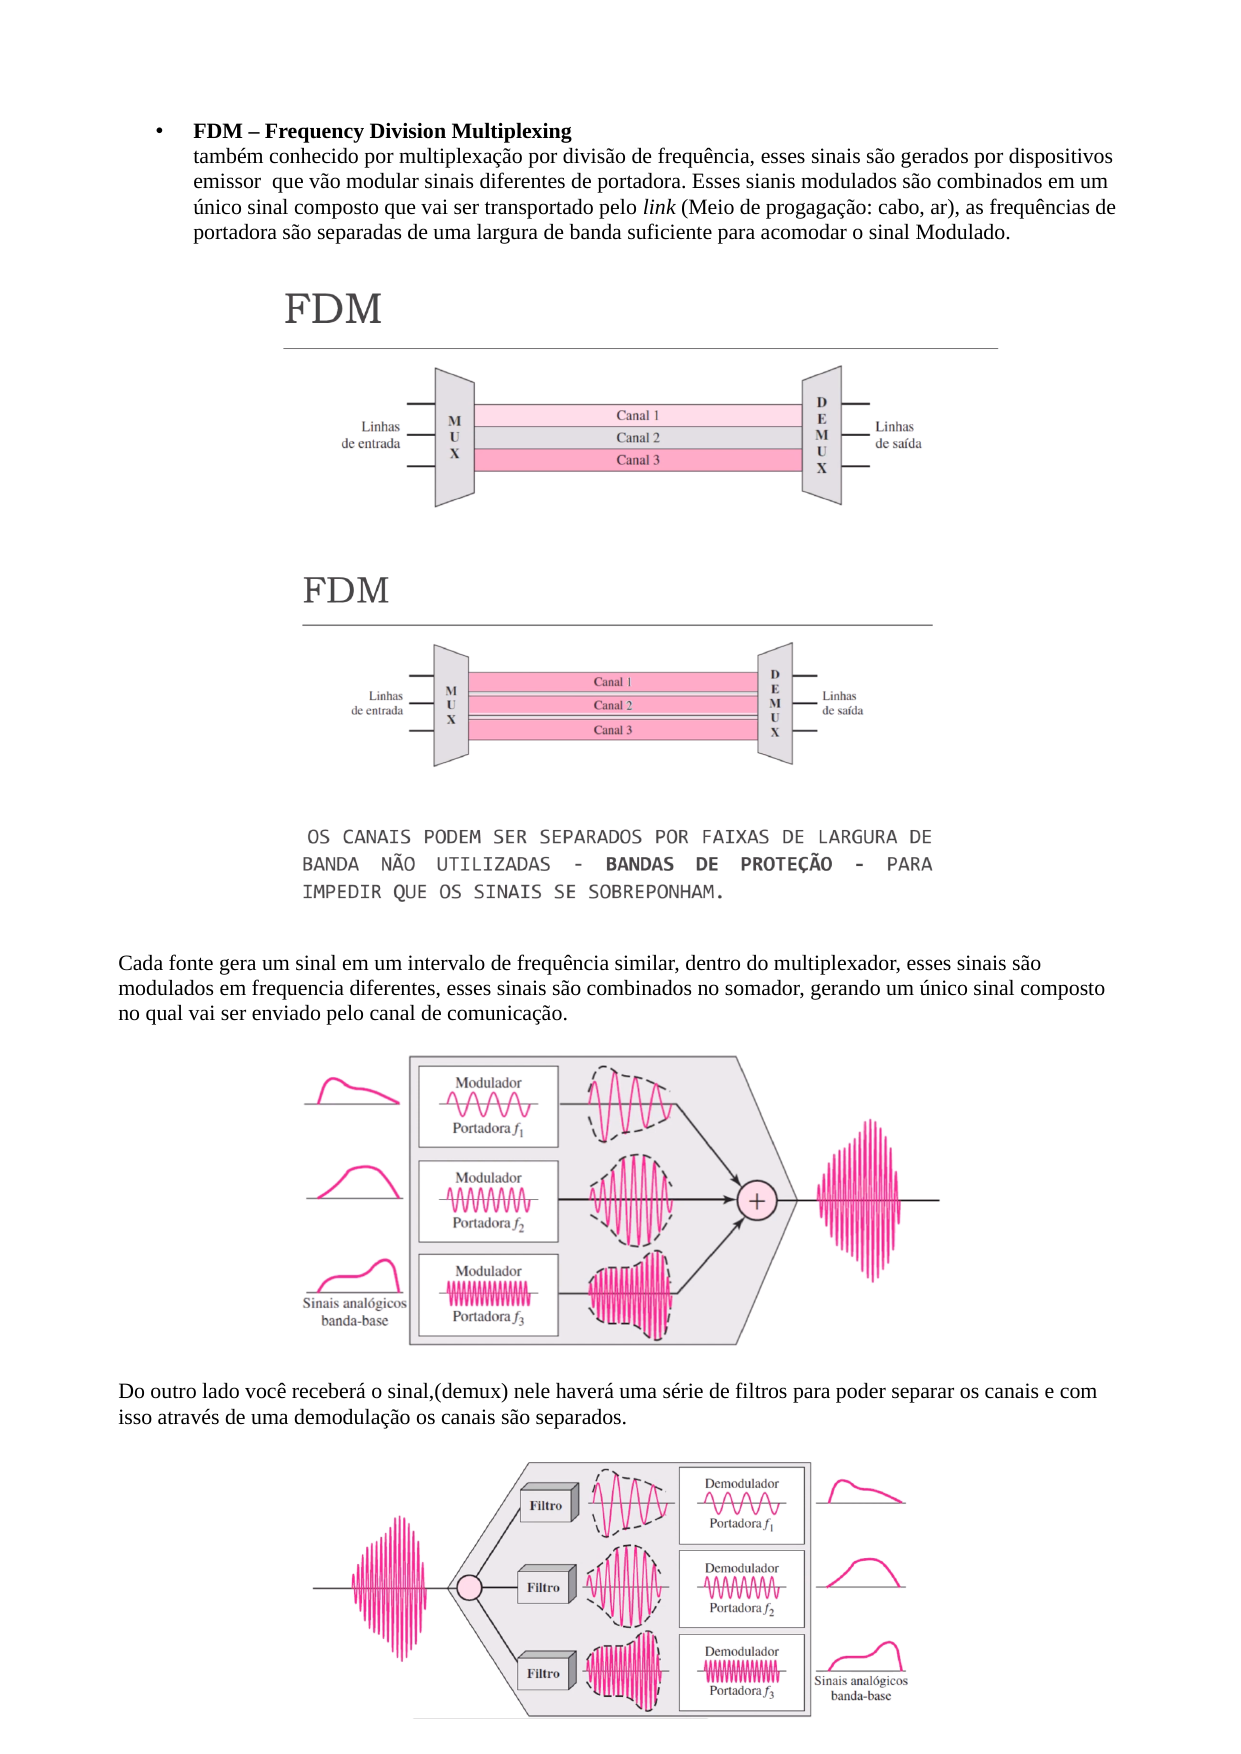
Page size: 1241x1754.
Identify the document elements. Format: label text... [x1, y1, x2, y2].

picture [253, 1055, 987, 1349]
text Cada fonte gera um sinal em um intervalo de frequência similar, dentro do multiplexador, esses sinais são modulados em frequencia diferentes, esses sinais são combinados no somador, gerando um único sinal composto no qual vai ser enviado pelo canal de comunicação. [118, 950, 1122, 1026]
picture [275, 282, 1002, 525]
text Do outro lado você receberá o sinal,(demux) nele haverá uma série de filtros para poder separar os canais e com isso através de uma demodulação os canais são separados. [118, 1378, 1122, 1429]
picture [297, 572, 943, 909]
list FDM – Frequency Division Multiplexing [156, 118, 1122, 143]
list também conhecido por multiplexação por divisão de frequência, esses sinais são gerados por dispositivos emissor que vão modular sinais diferentes de portadora. Esses sianis modulados são combinados em um único sinal composto que vai ser transportado pelo link (Meio de progagação: cabo, ar), as frequências de portadora são separadas de uma largura de banda suficiente para acomodar o sinal Modulado. [156, 143, 1122, 244]
picture [277, 1460, 964, 1719]
